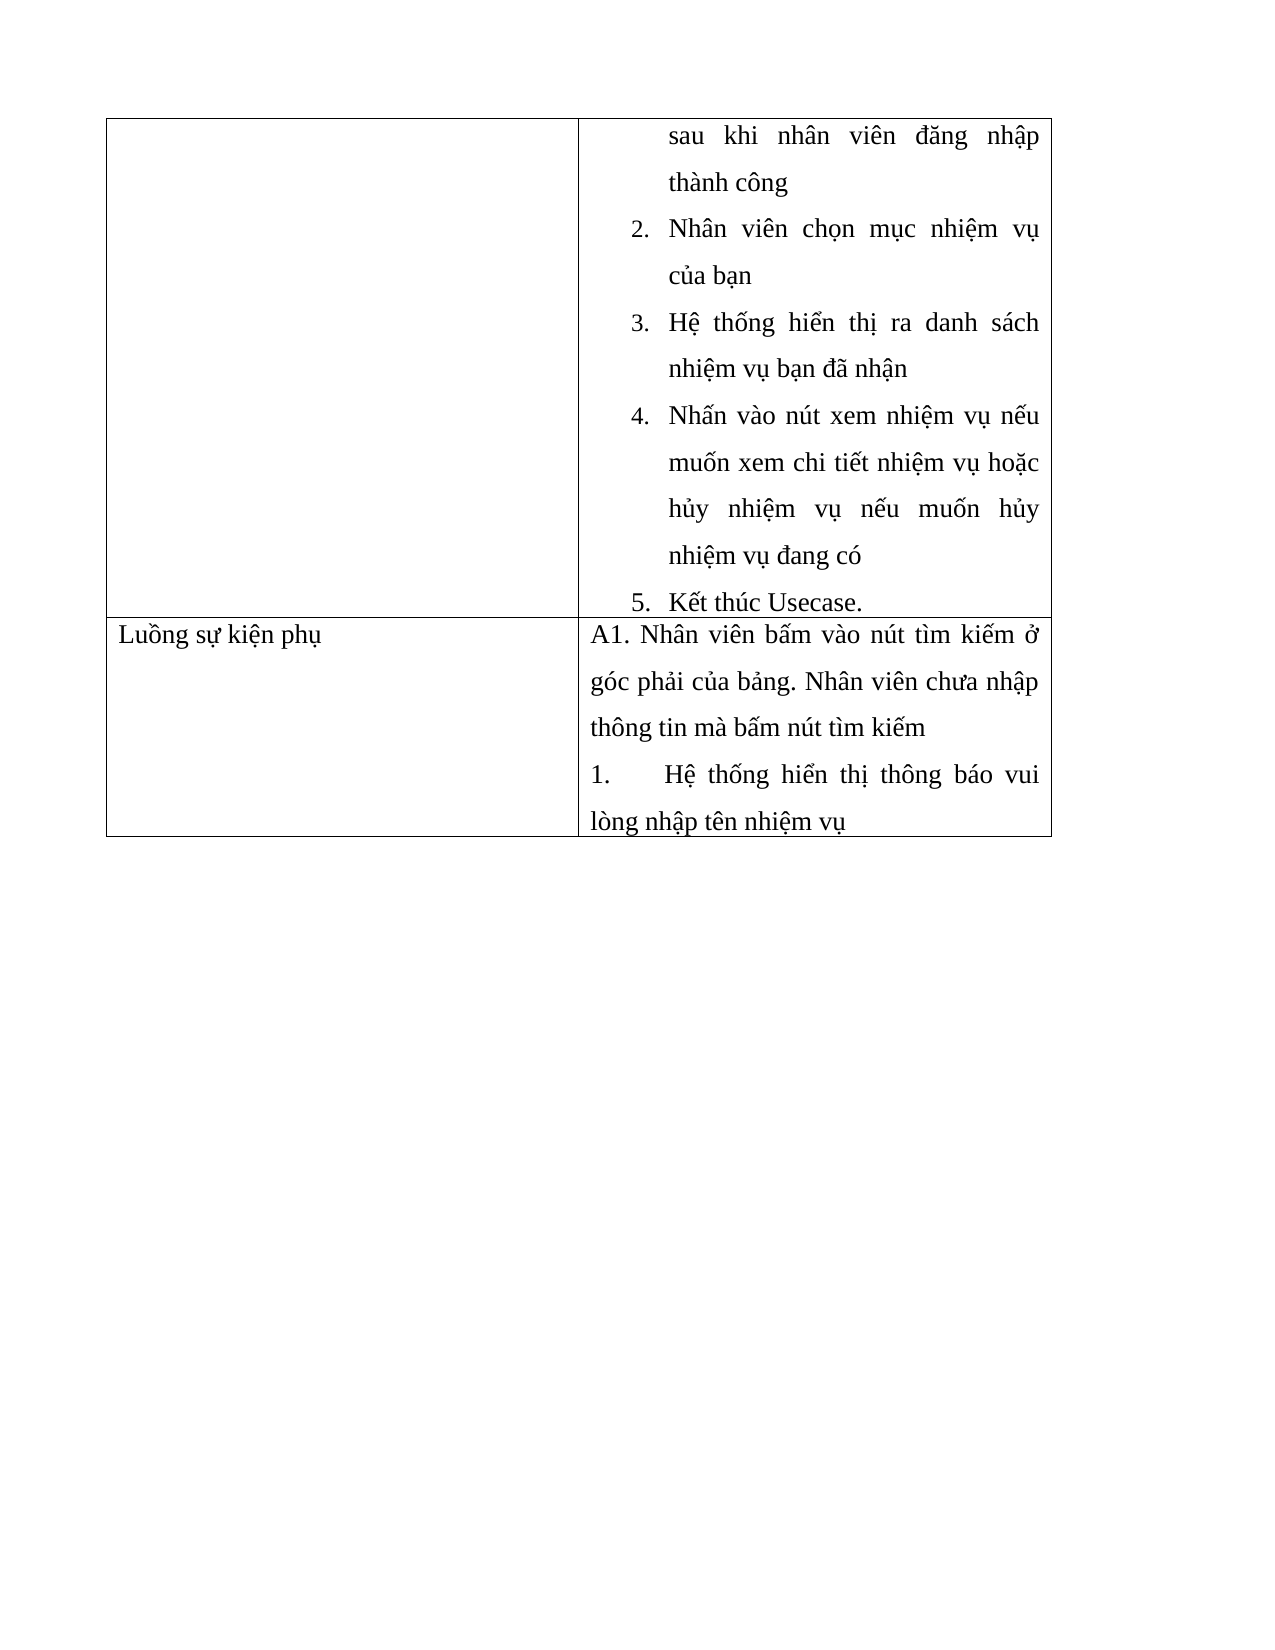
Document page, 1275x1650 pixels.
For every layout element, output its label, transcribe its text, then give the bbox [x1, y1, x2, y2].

table_cell Luồng sự kiện phụ [107, 618, 578, 836]
table_cell [107, 119, 578, 617]
table_cell A1. Nhân viên bấm vào nút tìm kiếm ở góc phải của bảng. Nhân viên chưa nhập thông tin mà bấm nút tìm kiếm Hệ thống hiển thị thông báo vui lòng nhập tên nhiệm vụ [579, 618, 1051, 836]
table_cell sau khi nhân viên đăng nhập thành công Nhân viên chọn mục nhiệm vụ của bạn Hệ thống hiển thị ra danh sách nhiệm vụ bạn đã nhận Nhấn vào nút xem nhiệm vụ nếu muốn xem chi tiết nhiệm vụ hoặc hủy nhiệm vụ nếu muốn hủy nhiệm vụ đang có Kết thúc Usecase. [579, 119, 1051, 617]
